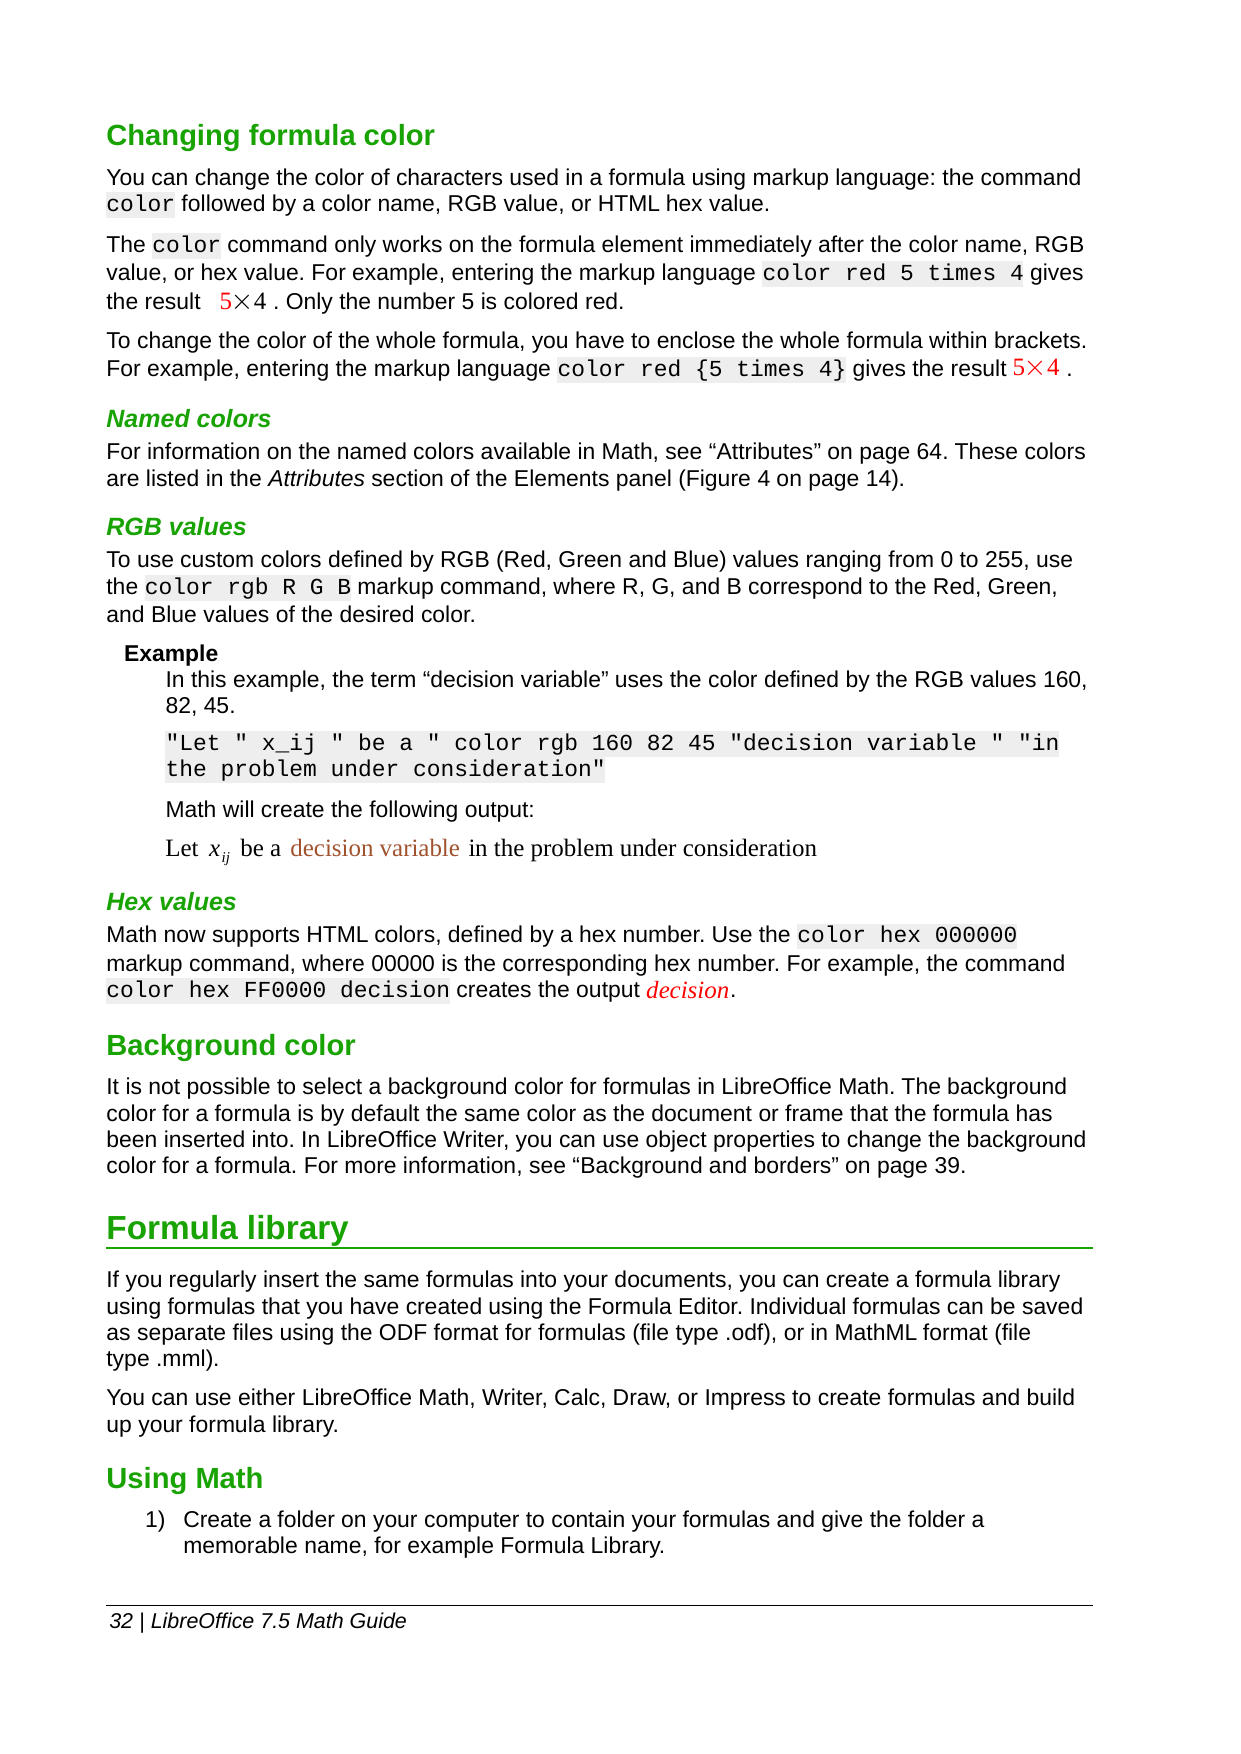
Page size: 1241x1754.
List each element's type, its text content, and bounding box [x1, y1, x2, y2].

list Create a folder on your computer to contain your formulas and give the folder a memorable name, for example Formula Library. [165, 1506, 1093, 1559]
text Example [124, 640, 1093, 666]
text Math will create the following output: [165, 796, 1093, 822]
text If you regularly insert the same formulas into your documents, you can create a formula library using formulas that you have created using the Formula Editor. Individual formulas can be saved as separate files using the ODF format for formulas (file type .odf), or in MathML format (file type .mml). [106, 1266, 1093, 1372]
subtitle Named colors [106, 403, 1093, 432]
subtitle Using Math [106, 1461, 1093, 1494]
subtitle Hex values [106, 887, 1093, 915]
text It is not possible to select a background color for formulas in LibreOffice Math. The background color for a formula is by default the same color as the document or frame that the formula has been inserted into. In LibreOffice Writer, you can use object properties to change the background color for a formula. For more information, see “Background and borders” on page 40. [106, 1073, 1093, 1179]
text You can use either LibreOffice Math, Writer, Calc, Draw, or Impress to create formulas and build up your formula library. [106, 1384, 1093, 1437]
subtitle Background color [106, 1028, 1093, 1061]
text The color command only works on the formula element immediately after the color name, RGB value, or hex value. For example, entering the markup language color red 5 times 4 gives the result . Only the number 5 is colored red. [106, 231, 1093, 315]
text To use custom colors defined by RGB (Red, Green and Blue) values ranging from 0 to 255, use the color rgb R G B markup command, where R, G, and B correspond to the Red, Green, and Blue values of the desired color. [106, 546, 1093, 627]
text To change the color of the whole formula, you have to enclose the whole formula within brackets. For example, entering the markup language color red {5 times 4} gives the result. [106, 327, 1093, 383]
text "Let " x_ij " be a " color rgb 160 82 45 "decision variable " "in the problem under consideration" [605, 731, 1093, 783]
subtitle Changing formula color [106, 118, 1093, 152]
text In this example, the term “decision variable” uses the color defined by the RGB values 160, 82, 45. [165, 666, 1093, 719]
text Math now supports HTML colors, defined by a hex number. Use the color hex 000000 markup command, where 00000 is the corresponding hex number. For example, the command color hex FF0000 decision creates the output . [106, 921, 1093, 1004]
text You can change the color of characters used in a formula using markup language: the command color followed by a color name, RGB value, or HTML hex value. [106, 163, 1093, 218]
text For information on the named colors available in Math, see “Attributes” on page 65. These colors are listed in the Attributes section of the Elements panel (Figure 4 on page 14). [106, 438, 1093, 491]
subtitle Formula library [106, 1208, 1093, 1247]
subtitle RGB values [106, 512, 1093, 540]
